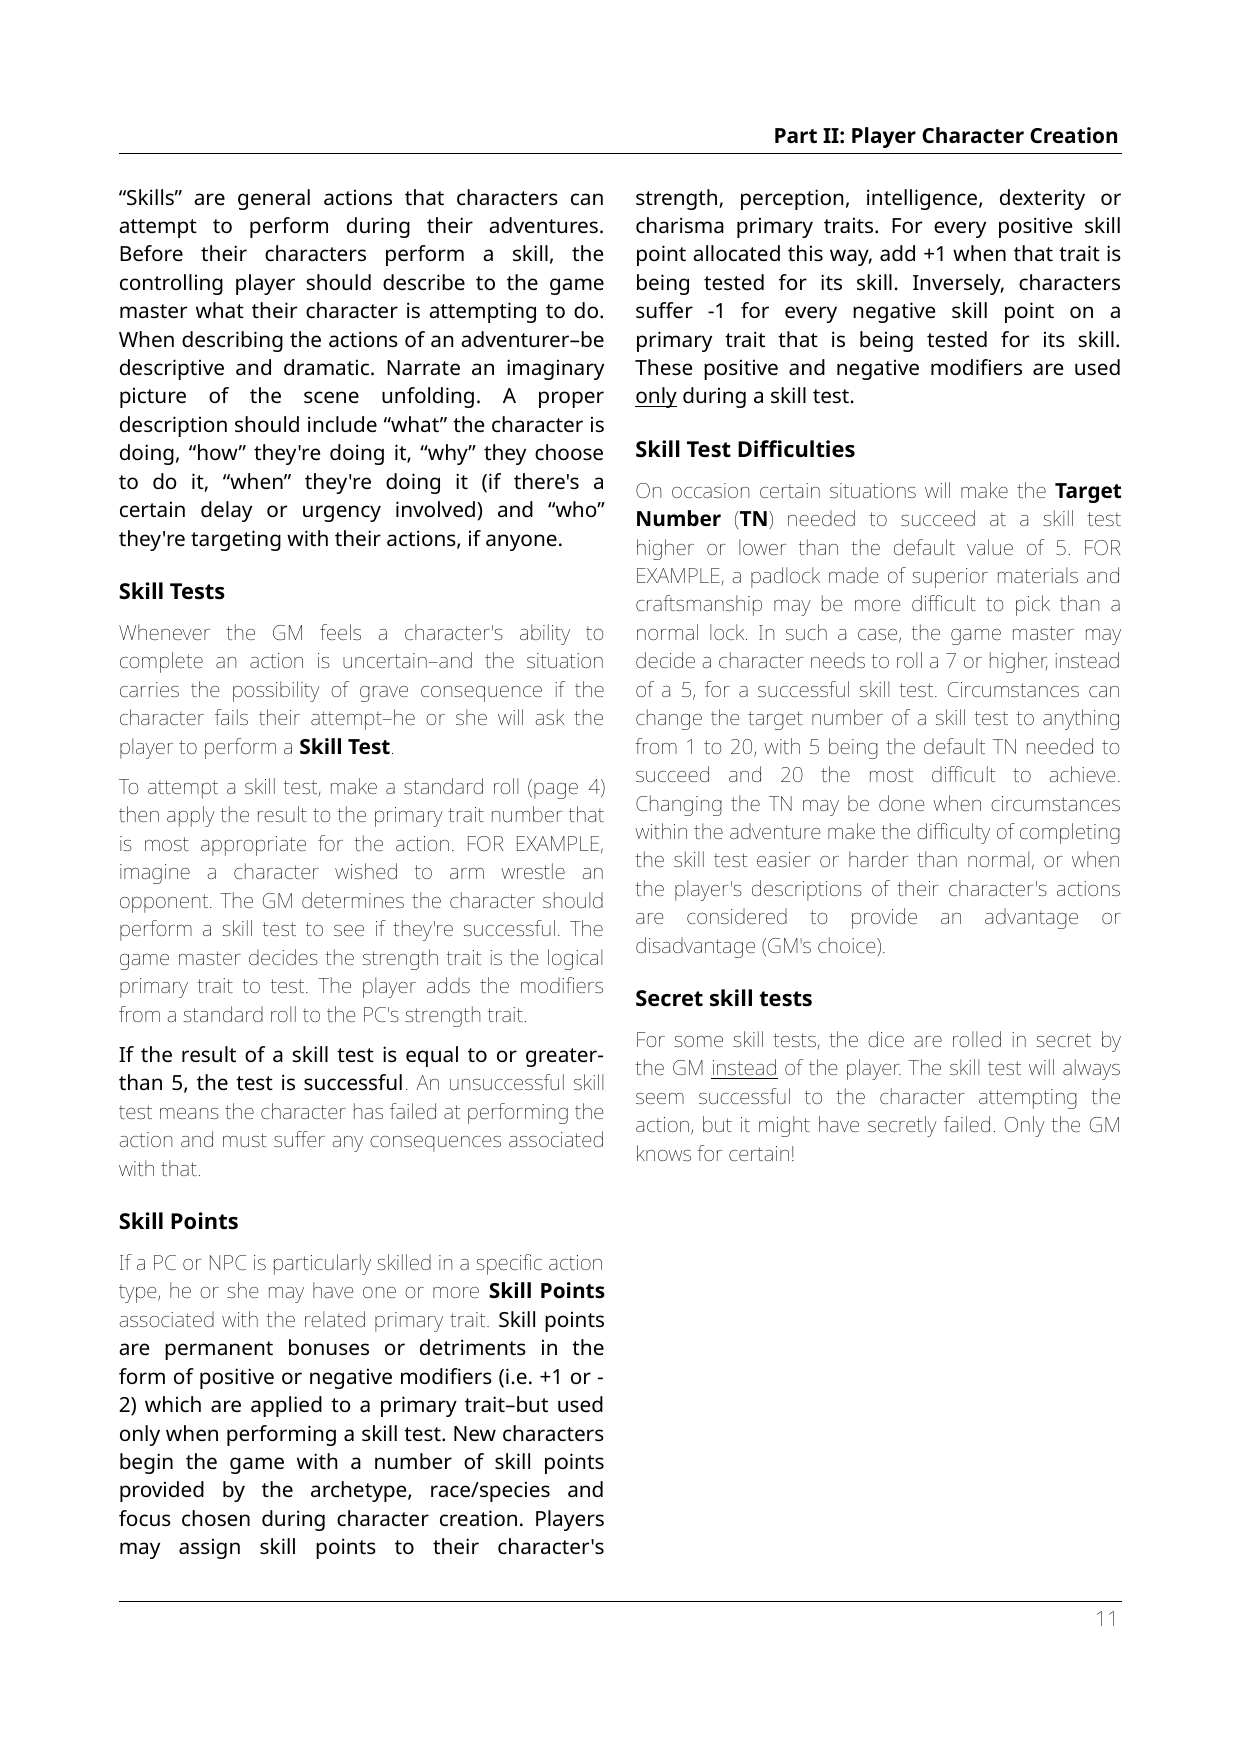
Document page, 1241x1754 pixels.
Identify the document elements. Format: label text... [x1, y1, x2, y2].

text Secret skill tests [635, 983, 1122, 1013]
text Skill Tests [118, 576, 605, 606]
text For some skill tests, the dice are rolled in secret by the GM instead of the player. The skill test will always seem successful to the character attempting the action, but it might have secretly failed. Only the GM knows for certain! [635, 1025, 1122, 1167]
text If the result of a skill test is equal to or greater-than 5, the test is successful. An unsuccessful skill test means the character has failed at performing the action and must suffer any consequences associated with that. [118, 1040, 605, 1182]
text To attempt a skill test, make a standard roll (page 3) then apply the result to the primary trait number that is most appropriate for the action. FOR EXAMPLE, imagine a character wished to arm wrestle an opponent. The GM determines the character should perform a skill test to see if they're successful. The game master decides the strength trait is the logical primary trait to test. The player adds the modifiers from a standard roll to the PC's strength trait. [118, 772, 605, 1028]
text On occasion certain situations will make the Target Number (TN) needed to succeed at a skill test higher or lower than the default value of 5. FOR EXAMPLE, a padlock made of superior materials and craftsmanship may be more difficult to pick than a normal lock. In such a case, the game master may decide a character needs to roll a 7 or higher, instead of a 5, for a successful skill test. Circumstances can change the target number of a skill test to anything from 1 to 20, with 5 being the default TN needed to succeed and 20 the most difficult to achieve. Changing the TN may be done when circumstances within the adventure make the difficulty of completing the skill test easier or harder than normal, or when the player's descriptions of their character's actions are considered to provide an advantage or disadvantage (GM's choice). [635, 476, 1122, 959]
text Skill Points [118, 1206, 605, 1236]
text strength, perception, intelligence, dexterity or charisma primary traits. For every positive skill point allocated this way, add +1 when that trait is being tested for its skill. Inversely, characters suffer -1 for every negative skill point on a primary trait that is being tested for its skill. These positive and negative modifiers are used only during a skill test. [635, 183, 1122, 410]
text If a PC or NPC is particularly skilled in a specific action type, he or she may have one or more Skill Points associated with the related primary trait. Skill points are permanent bonuses or detriments in the form of positive or negative modifiers (i.e. +1 or -2) which are applied to a primary trait–but used only when performing a skill test. New characters begin the game with a number of skill points provided by the archetype, race/species and focus chosen during character creation. Players may assign skill points to their character's [118, 1248, 605, 1561]
text Whenever the GM feels a character's ability to complete an action is uncertain–and the situation carries the possibility of grave consequence if the character fails their attempt–he or she will ask the player to perform a Skill Test. [118, 618, 605, 760]
text Skill Test Difficulties [635, 434, 1122, 464]
text “Skills” are general actions that characters can attempt to perform during their adventures. Before their characters perform a skill, the controlling player should describe to the game master what their character is attempting to do. When describing the actions of an adventurer–be descriptive and dramatic. Narrate an imaginary picture of the scene unfolding. A proper description should include “what” the character is doing, “how” they're doing it, “why” they choose to do it, “when” they're doing it (if there's a certain delay or urgency involved) and “who” they're targeting with their actions, if anyone. [118, 183, 605, 552]
